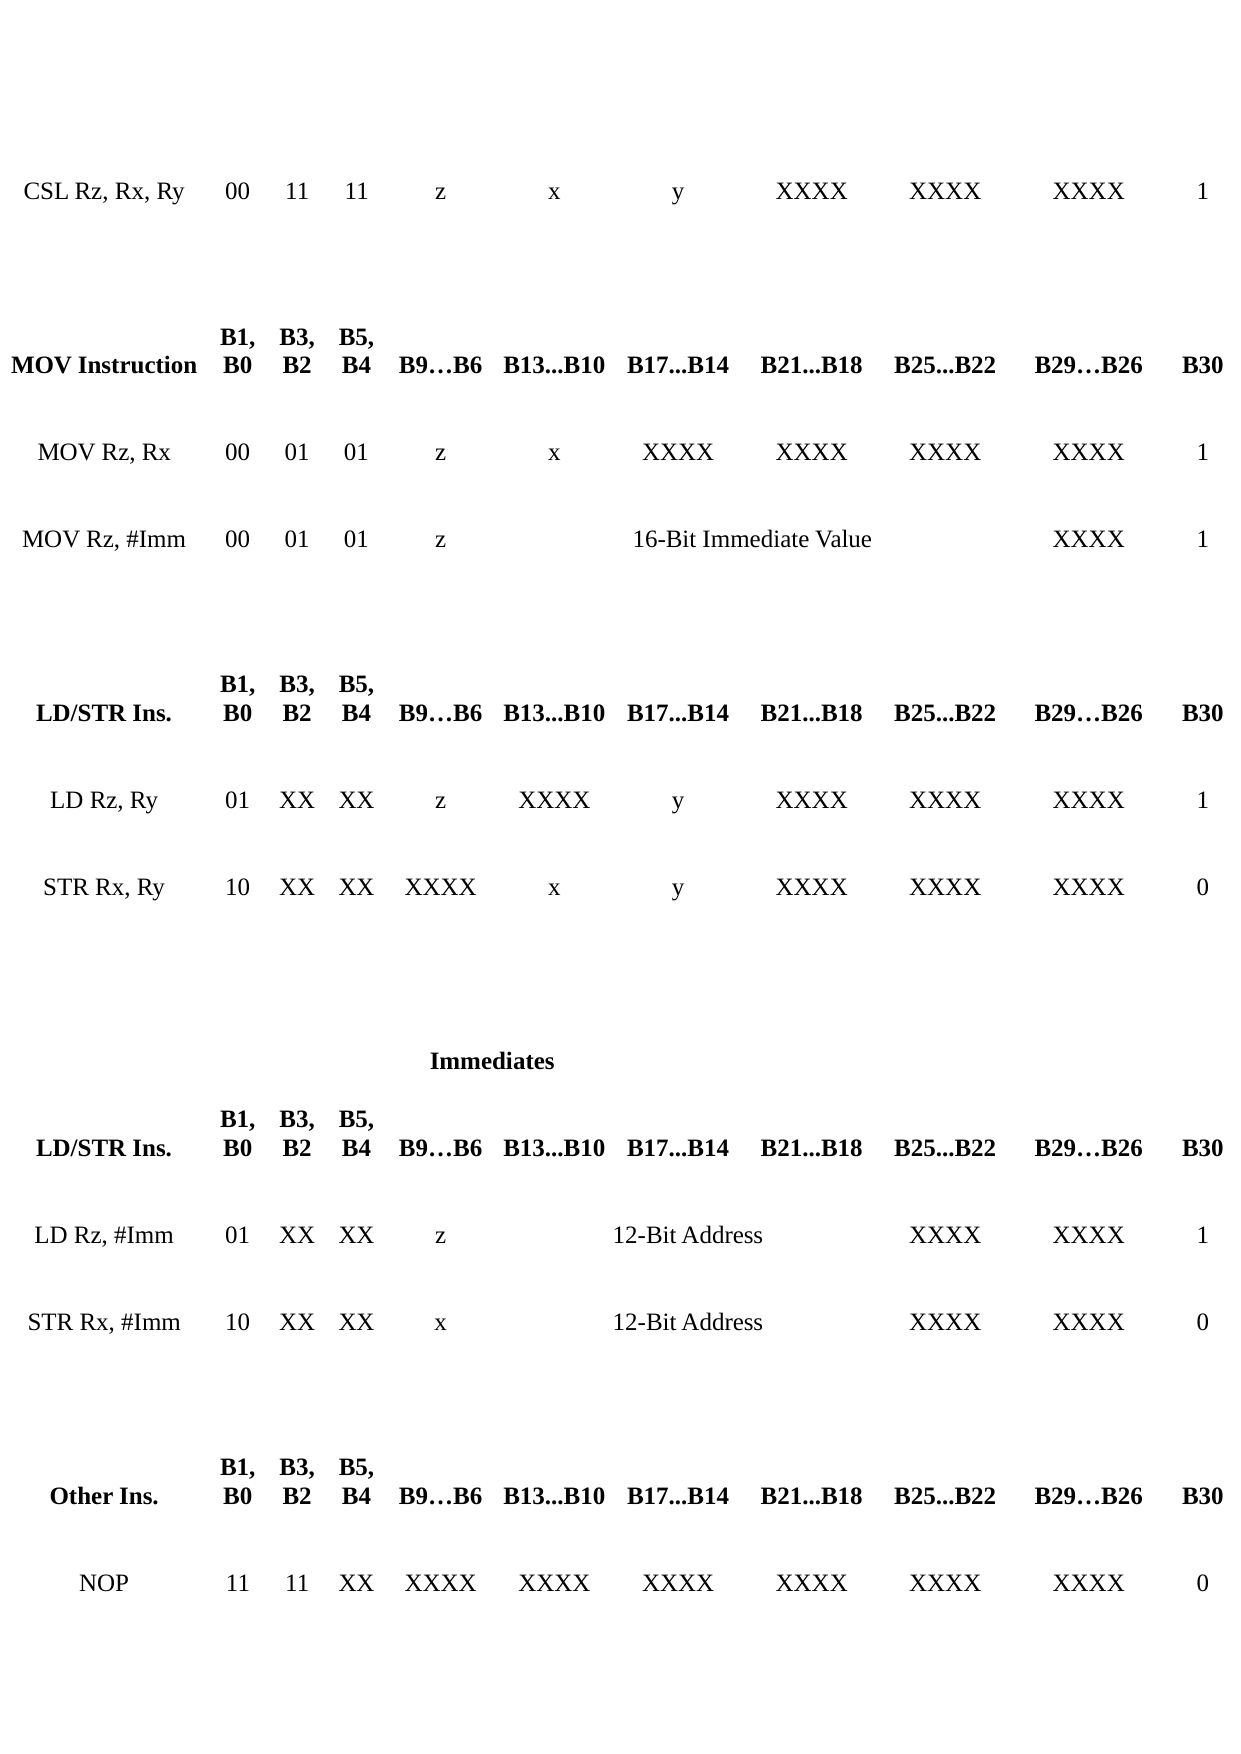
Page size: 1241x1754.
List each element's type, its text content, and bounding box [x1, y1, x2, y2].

table_cell XXXX [1009, 814, 1168, 901]
table_cell B13...B10 [495, 292, 613, 379]
table_cell 11 [267, 1510, 327, 1597]
table_cell [267, 1336, 327, 1423]
table_cell [1168, 205, 1237, 292]
table_cell B30 [1168, 640, 1237, 727]
table_cell B29…B26 [1009, 640, 1168, 727]
table_cell [742, 1336, 881, 1423]
table_cell B30 [1168, 1423, 1237, 1510]
table_cell z [386, 466, 495, 553]
table_cell [1009, 205, 1168, 292]
table_cell 01 [267, 379, 327, 466]
table_cell [386, 1336, 495, 1423]
table_cell B21...B18 [742, 1075, 881, 1162]
table_cell [1168, 1336, 1237, 1423]
table_cell XXXX [1009, 1162, 1168, 1249]
table_cell [386, 901, 495, 988]
table_cell XXXX [881, 727, 1009, 814]
table_cell z [386, 1162, 495, 1249]
table_cell B1, B0 [208, 292, 267, 379]
table_cell B1, B0 [208, 1423, 267, 1510]
table_cell [327, 1336, 386, 1423]
table_cell [386, 205, 495, 292]
table_cell B3, B2 [267, 640, 327, 727]
table_cell XXXX [1009, 727, 1168, 814]
table_cell LD Rz, Ry [0, 727, 208, 814]
table_cell y [614, 118, 742, 205]
table_cell 12-Bit Address [495, 1162, 881, 1249]
table_cell [208, 1336, 267, 1423]
table_cell 01 [327, 379, 386, 466]
table_cell [881, 553, 1009, 640]
table_cell XXXX [495, 1510, 613, 1597]
table_cell B9…B6 [386, 292, 495, 379]
table_cell 16-Bit Immediate Value [495, 466, 1009, 553]
table_cell [614, 901, 742, 988]
table_cell [327, 553, 386, 640]
table_cell 0 [1168, 814, 1237, 901]
table_cell [881, 205, 1009, 292]
table_cell y [614, 814, 742, 901]
table_cell [327, 901, 386, 988]
table_cell 10 [208, 814, 267, 901]
table_cell XXXX [386, 1510, 495, 1597]
table_cell B1, B0 [208, 640, 267, 727]
table_cell XXXX [1009, 118, 1168, 205]
table_cell [267, 901, 327, 988]
table_cell 00 [208, 118, 267, 205]
table_cell [1009, 1336, 1168, 1423]
table_cell B9…B6 [386, 640, 495, 727]
table_cell XXXX [1009, 379, 1168, 466]
table_cell B1, B0 [208, 1075, 267, 1162]
table_cell B5, B4 [327, 1075, 386, 1162]
table_cell [1168, 553, 1237, 640]
table_cell XXXX [614, 379, 742, 466]
table_cell 11 [327, 118, 386, 205]
table_cell 1 [1168, 379, 1237, 466]
table_cell 10 [208, 1249, 267, 1336]
table_cell [208, 901, 267, 988]
table_cell XX [327, 814, 386, 901]
table_cell Other Ins. [0, 1423, 208, 1510]
table_cell LD/STR Ins. [0, 640, 208, 727]
table_cell XXXX [881, 1510, 1009, 1597]
table_cell B30 [1168, 1075, 1237, 1162]
table_cell z [386, 379, 495, 466]
table_cell XX [327, 1510, 386, 1597]
table_cell [881, 1336, 1009, 1423]
table_cell [495, 901, 613, 988]
table_cell B29…B26 [1009, 1423, 1168, 1510]
table_cell B13...B10 [495, 640, 613, 727]
table_cell B5, B4 [327, 1423, 386, 1510]
table_cell B17...B14 [614, 1423, 742, 1510]
table_cell B5, B4 [327, 640, 386, 727]
table_cell MOV Rz, #Imm [0, 466, 208, 553]
table_cell 01 [208, 727, 267, 814]
table_cell y [614, 727, 742, 814]
table_cell B25...B22 [881, 640, 1009, 727]
table_cell B17...B14 [614, 292, 742, 379]
table_cell [327, 205, 386, 292]
table_cell MOV Rz, Rx [0, 379, 208, 466]
table_cell XX [327, 727, 386, 814]
table_cell 0 [1168, 1510, 1237, 1597]
table_cell B9…B6 [386, 1075, 495, 1162]
table_cell B3, B2 [267, 1423, 327, 1510]
table_cell XXXX [742, 727, 881, 814]
table_cell x [495, 118, 613, 205]
table_cell STR Rx, #Imm [0, 1249, 208, 1336]
table_cell z [386, 118, 495, 205]
table_cell XXXX [881, 1249, 1009, 1336]
table_cell XXXX [881, 1162, 1009, 1249]
table_cell 0 [1168, 1249, 1237, 1336]
table_cell 01 [267, 466, 327, 553]
table_cell MOV Instruction [0, 292, 208, 379]
table_cell 11 [267, 118, 327, 205]
table_cell Immediates [0, 988, 984, 1075]
table_cell [267, 553, 327, 640]
table_cell [495, 1336, 613, 1423]
table_cell B9…B6 [386, 1423, 495, 1510]
table_cell [1009, 901, 1168, 988]
table_cell B13...B10 [495, 1423, 613, 1510]
table_cell XX [267, 1249, 327, 1336]
table_cell LD/STR Ins. [0, 1075, 208, 1162]
table_cell XXXX [1009, 466, 1168, 553]
table_cell 1 [1168, 1162, 1237, 1249]
table_cell XXXX [881, 814, 1009, 901]
table_cell [0, 1336, 208, 1423]
table_cell CSL Rz, Rx, Ry [0, 118, 208, 205]
table_cell B3, B2 [267, 292, 327, 379]
table_cell XX [327, 1249, 386, 1336]
table_cell [208, 205, 267, 292]
table_cell [984, 988, 1237, 1075]
table_cell B5, B4 [327, 292, 386, 379]
table_cell STR Rx, Ry [0, 814, 208, 901]
table_cell 1 [1168, 466, 1237, 553]
table_cell B29…B26 [1009, 292, 1168, 379]
table_cell [495, 553, 613, 640]
table_cell XX [267, 727, 327, 814]
table_cell B13...B10 [495, 1075, 613, 1162]
table_cell [742, 205, 881, 292]
table_cell [1168, 901, 1237, 988]
table_cell XXXX [614, 1510, 742, 1597]
table_cell [386, 553, 495, 640]
table_cell 00 [208, 466, 267, 553]
table_cell z [386, 727, 495, 814]
table_cell 1 [1168, 118, 1237, 205]
table_cell [742, 553, 881, 640]
table_cell 1 [1168, 727, 1237, 814]
table_cell [1009, 553, 1168, 640]
table_cell x [386, 1249, 495, 1336]
table_cell [267, 205, 327, 292]
table_cell B17...B14 [614, 1075, 742, 1162]
table_cell 11 [208, 1510, 267, 1597]
table_cell 01 [208, 1162, 267, 1249]
table_cell XXXX [742, 379, 881, 466]
table_cell [742, 901, 881, 988]
table_cell XXXX [742, 1510, 881, 1597]
table_cell [0, 901, 208, 988]
table_cell 00 [208, 379, 267, 466]
table_cell B21...B18 [742, 640, 881, 727]
table_cell B25...B22 [881, 1423, 1009, 1510]
table_cell [614, 1336, 742, 1423]
table_cell XXXX [742, 118, 881, 205]
table_cell x [495, 814, 613, 901]
table_cell B29…B26 [1009, 1075, 1168, 1162]
table_cell 12-Bit Address [495, 1249, 881, 1336]
table_cell XXXX [1009, 1249, 1168, 1336]
table_cell [0, 205, 208, 292]
table_cell [495, 205, 613, 292]
table_cell XXXX [495, 727, 613, 814]
table_cell XXXX [386, 814, 495, 901]
table_cell [208, 553, 267, 640]
table_cell [881, 901, 1009, 988]
table_cell XX [267, 814, 327, 901]
table_cell XX [327, 1162, 386, 1249]
table_cell LD Rz, #Imm [0, 1162, 208, 1249]
table_cell x [495, 379, 613, 466]
table_cell 01 [327, 466, 386, 553]
table_cell B21...B18 [742, 1423, 881, 1510]
table_cell NOP [0, 1510, 208, 1597]
table_cell B30 [1168, 292, 1237, 379]
table_cell XX [267, 1162, 327, 1249]
table_cell B3, B2 [267, 1075, 327, 1162]
table_cell XXXX [881, 118, 1009, 205]
table_cell B25...B22 [881, 1075, 1009, 1162]
table_cell B21...B18 [742, 292, 881, 379]
table_cell XXXX [881, 379, 1009, 466]
table_cell [0, 553, 208, 640]
table_cell [614, 553, 742, 640]
table_cell B17...B14 [614, 640, 742, 727]
table_cell XXXX [1009, 1510, 1168, 1597]
table_cell [614, 205, 742, 292]
table_cell B25...B22 [881, 292, 1009, 379]
table_cell XXXX [742, 814, 881, 901]
